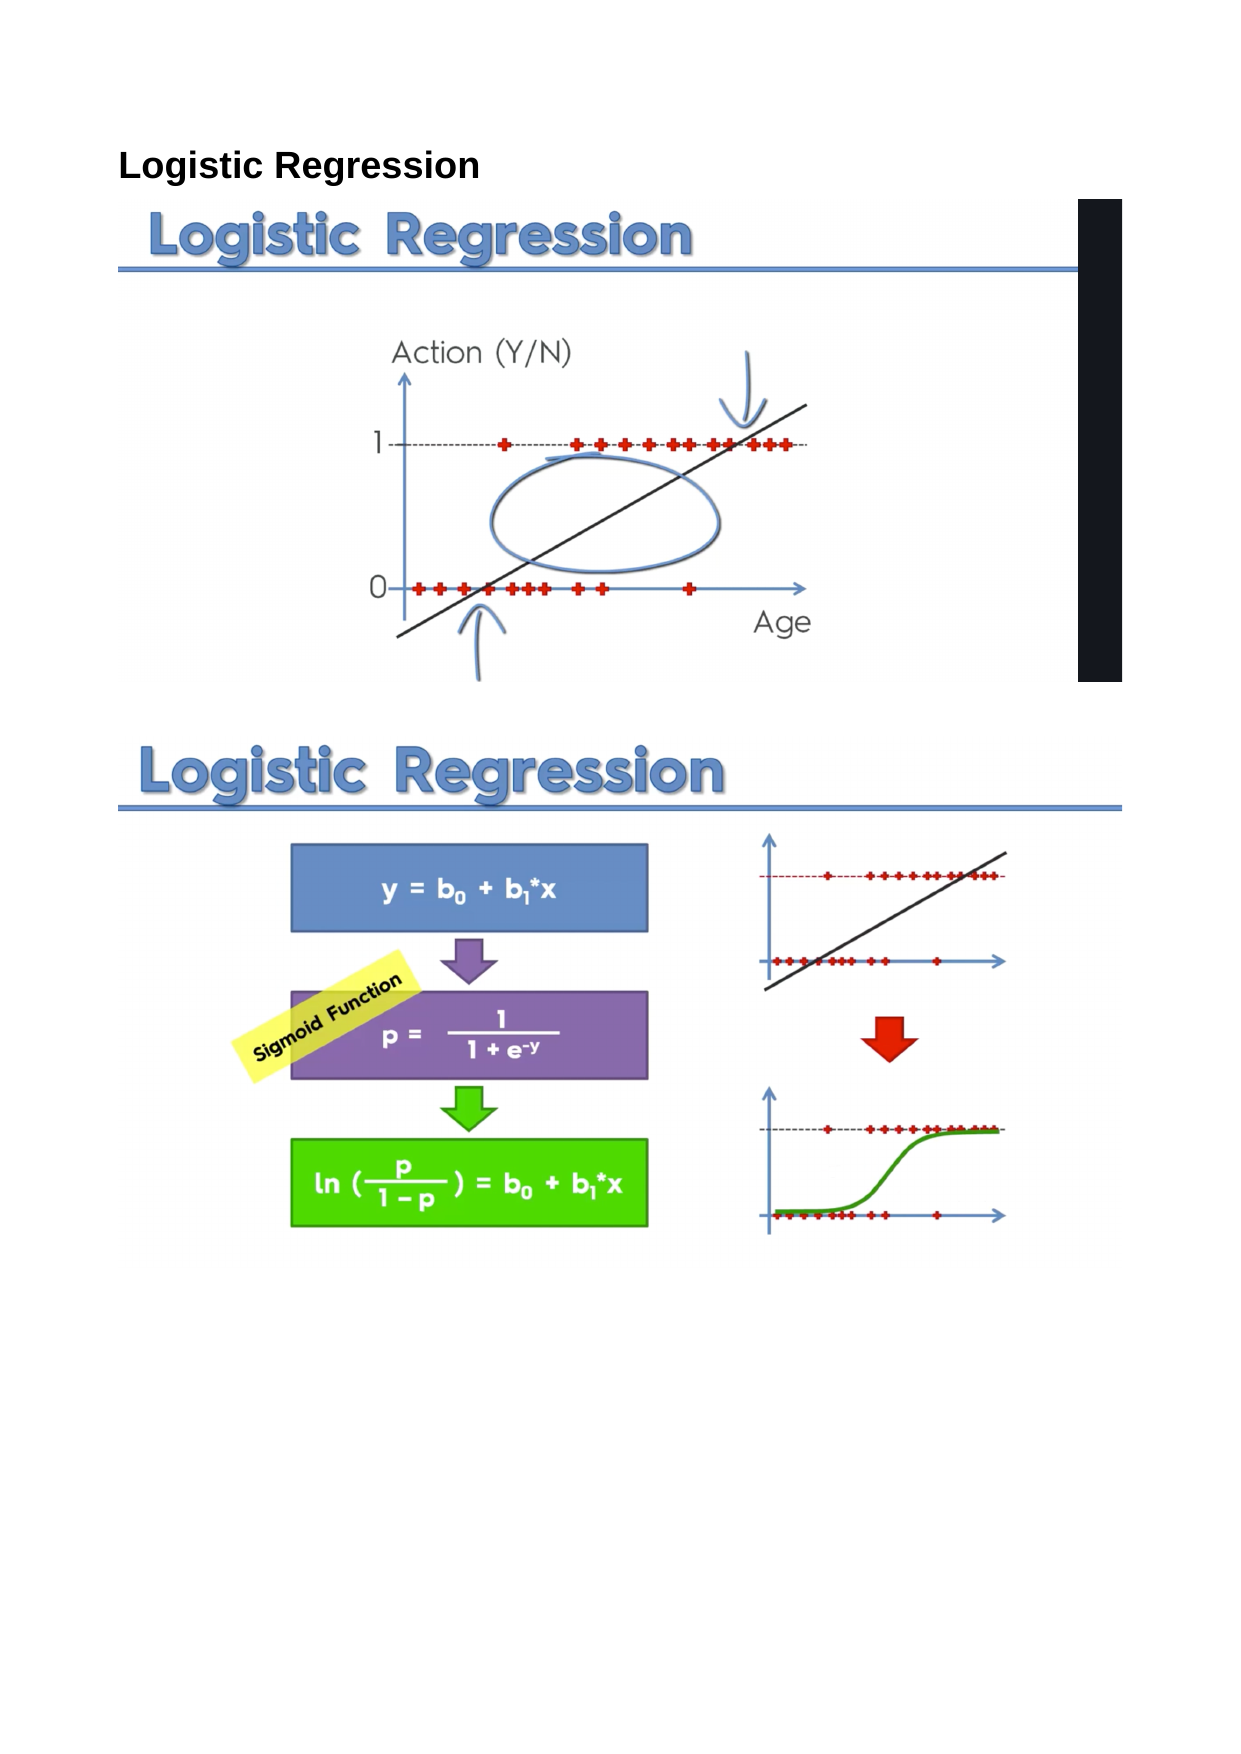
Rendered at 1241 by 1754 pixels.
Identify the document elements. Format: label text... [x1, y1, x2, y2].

subtitle Logistic Regression [118, 143, 1122, 187]
picture [118, 199, 1123, 682]
picture [118, 736, 1123, 1268]
